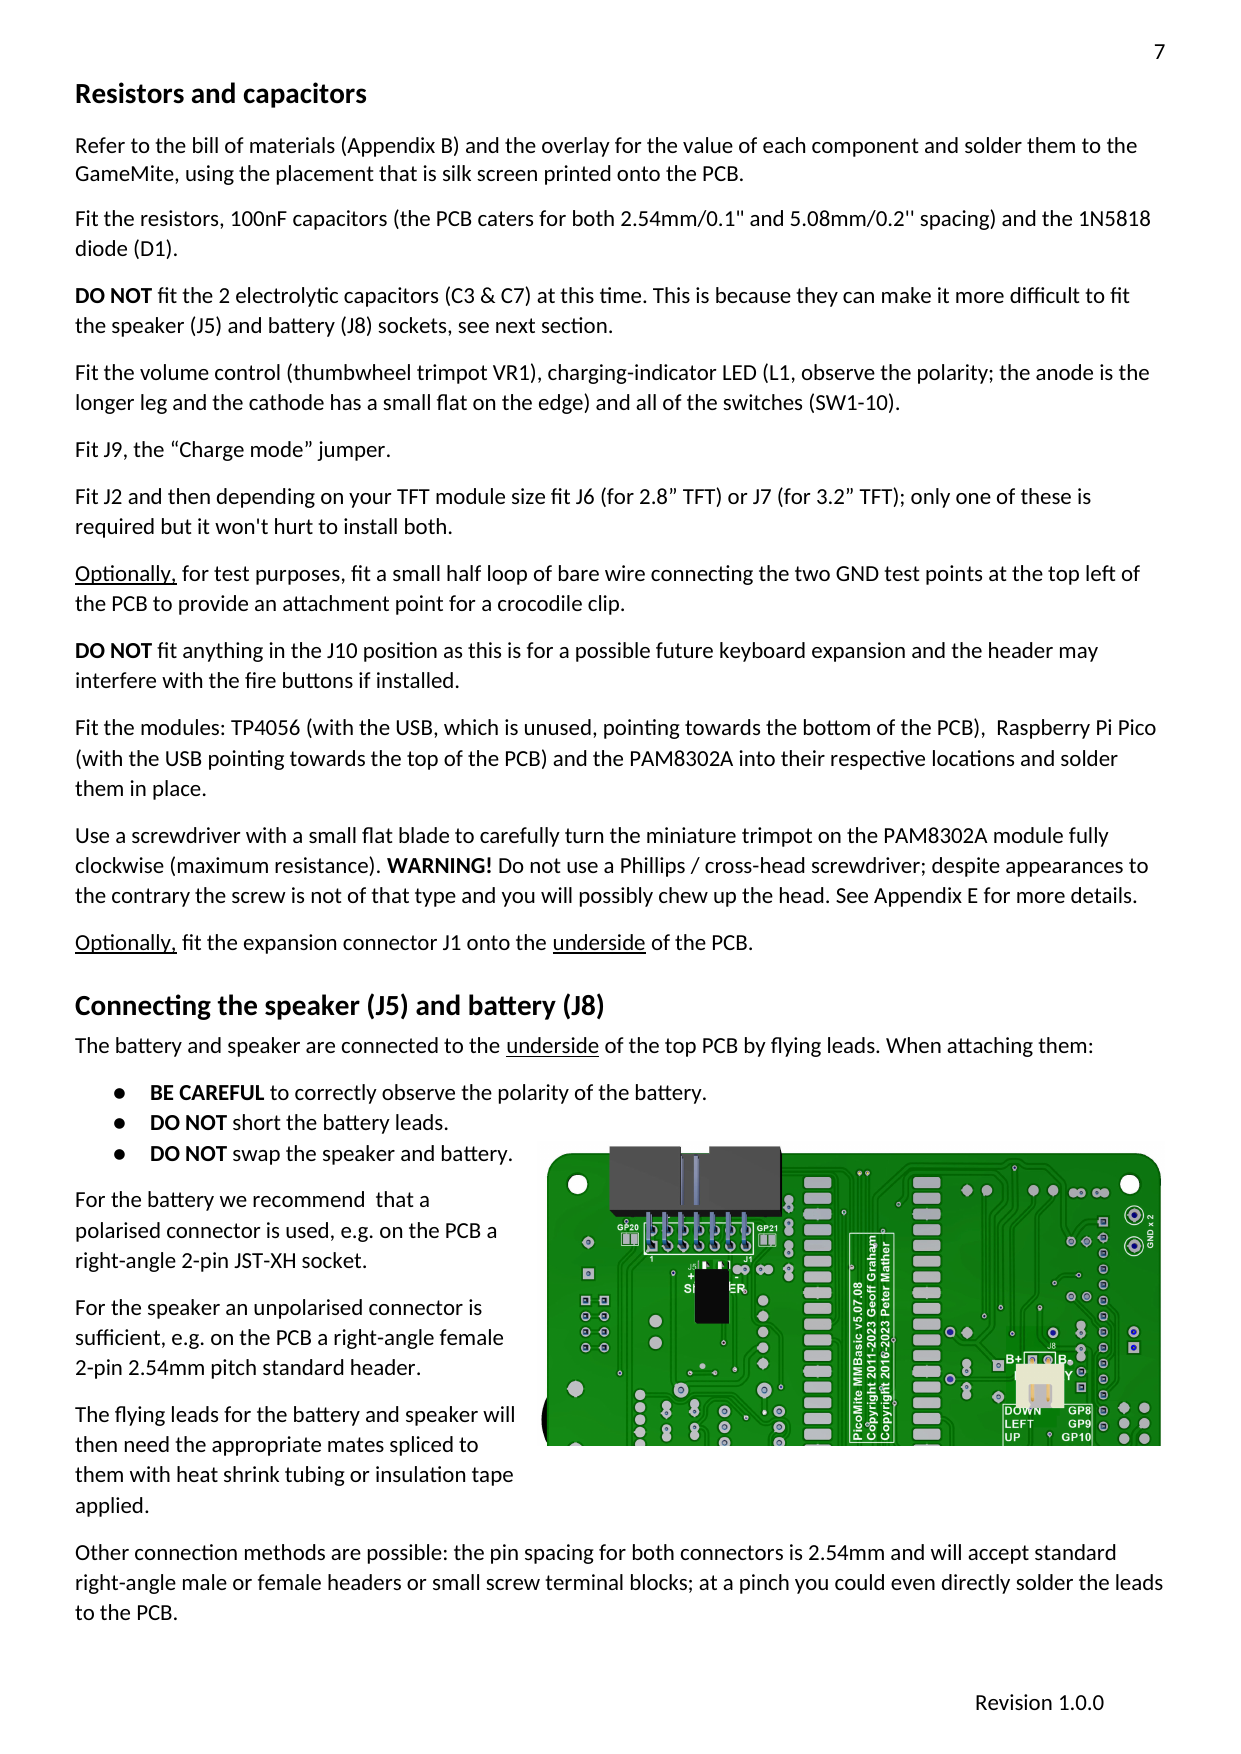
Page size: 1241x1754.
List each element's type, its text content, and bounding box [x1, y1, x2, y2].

text Optionally, fit the expansion connector J1 onto the underside of the PCB. [75, 928, 1165, 956]
text Fit the modules: TP4056 (with the USB, which is unused, pointing towards the bottom of the PCB), Raspberry Pi Pico (with the USB pointing towards the top of the PCB) and the PAM8302A into their respective locations and solder them in place. [75, 713, 1165, 802]
text Use a screwdriver with a small flat blade to carefully turn the miniature trimpot on the PAM8302A module fully clockwise (maximum resistance). WARNING! Do not use a Phillips / cross-head screwdriver; despite appearances to the contrary the screw is not of that type and you will possibly chew up the head. See Appendix E for more details. [75, 821, 1165, 909]
text The flying leads for the battery and speaker will then need the appropriate mates spliced to them with heat shrink tubing or insulation tape applied. [75, 1400, 1165, 1519]
subtitle Resistors and capacitors [75, 75, 1165, 111]
text Fit the resistors, 100nF capacitors (the PCB caters for both 2.54mm/0.1" and 5.08mm/0.2'' spacing) and the 1N5818 diode (D1). [75, 204, 1165, 262]
text Optionally, for test purposes, fit a small half loop of bare wire connecting the two GND test points at the top left of the PCB to provide an attachment point for a crocodile clip. [75, 559, 1165, 618]
text The battery and speaker are connected to the underside of the top PCB by flying leads. When attaching them: [75, 1031, 1165, 1059]
text Fit J2 and then depending on your TFT module size fit J6 (for 2.8” TFT) or J7 (for 3.2” TFT); only one of these is required but it won't hurt to install both. [75, 482, 1165, 541]
text Other connection methods are possible: the pin spacing for both connectors is 2.54mm and will accept standard right-angle male or female headers or small screw terminal blocks; at a pinch you could even directly solder the leads to the PCB. [75, 1538, 1165, 1626]
picture [537, 1141, 1165, 1446]
list BE CAREFUL to correctly observe the polarity of the battery. [112, 1078, 1165, 1106]
text Fit the volume control (thumbwheel trimpot VR1), charging-indicator LED (L1, observe the polarity; the anode is the longer leg and the cathode has a small flat on the edge) and all of the switches (SW1-10). [75, 358, 1165, 417]
subtitle Connecting the speaker (J5) and battery (J8) [75, 987, 1165, 1023]
text Refer to the bill of materials (Appendix B) and the overlay for the value of each component and solder them to the GameMite, using the placement that is silk screen printed onto the PCB. [75, 131, 1165, 187]
text DO NOT fit the 2 electrolytic capacitors (C3 & C7) at this time. This is because they can make it more difficult to fit the speaker (J5) and battery (J8) sockets, see next section. [75, 281, 1165, 339]
text For the battery we recommend that a polarised connector is used, e.g. on the PCB a right-angle 2-pin JST-XH socket. [75, 1186, 537, 1274]
text Fit J9, the “Charge mode” jumper. [75, 435, 1165, 463]
text DO NOT fit anything in the J10 position as this is for a possible future keyboard expansion and the header may interfere with the fire buttons if installed. [75, 636, 1165, 695]
list DO NOT swap the speaker and battery. [112, 1139, 1165, 1167]
text For the speaker an unpolarised connector is sufficient, e.g. on the PCB a right-angle female 2-pin 2.54mm pitch standard header. [75, 1293, 537, 1381]
list DO NOT short the battery leads. [112, 1108, 1165, 1137]
